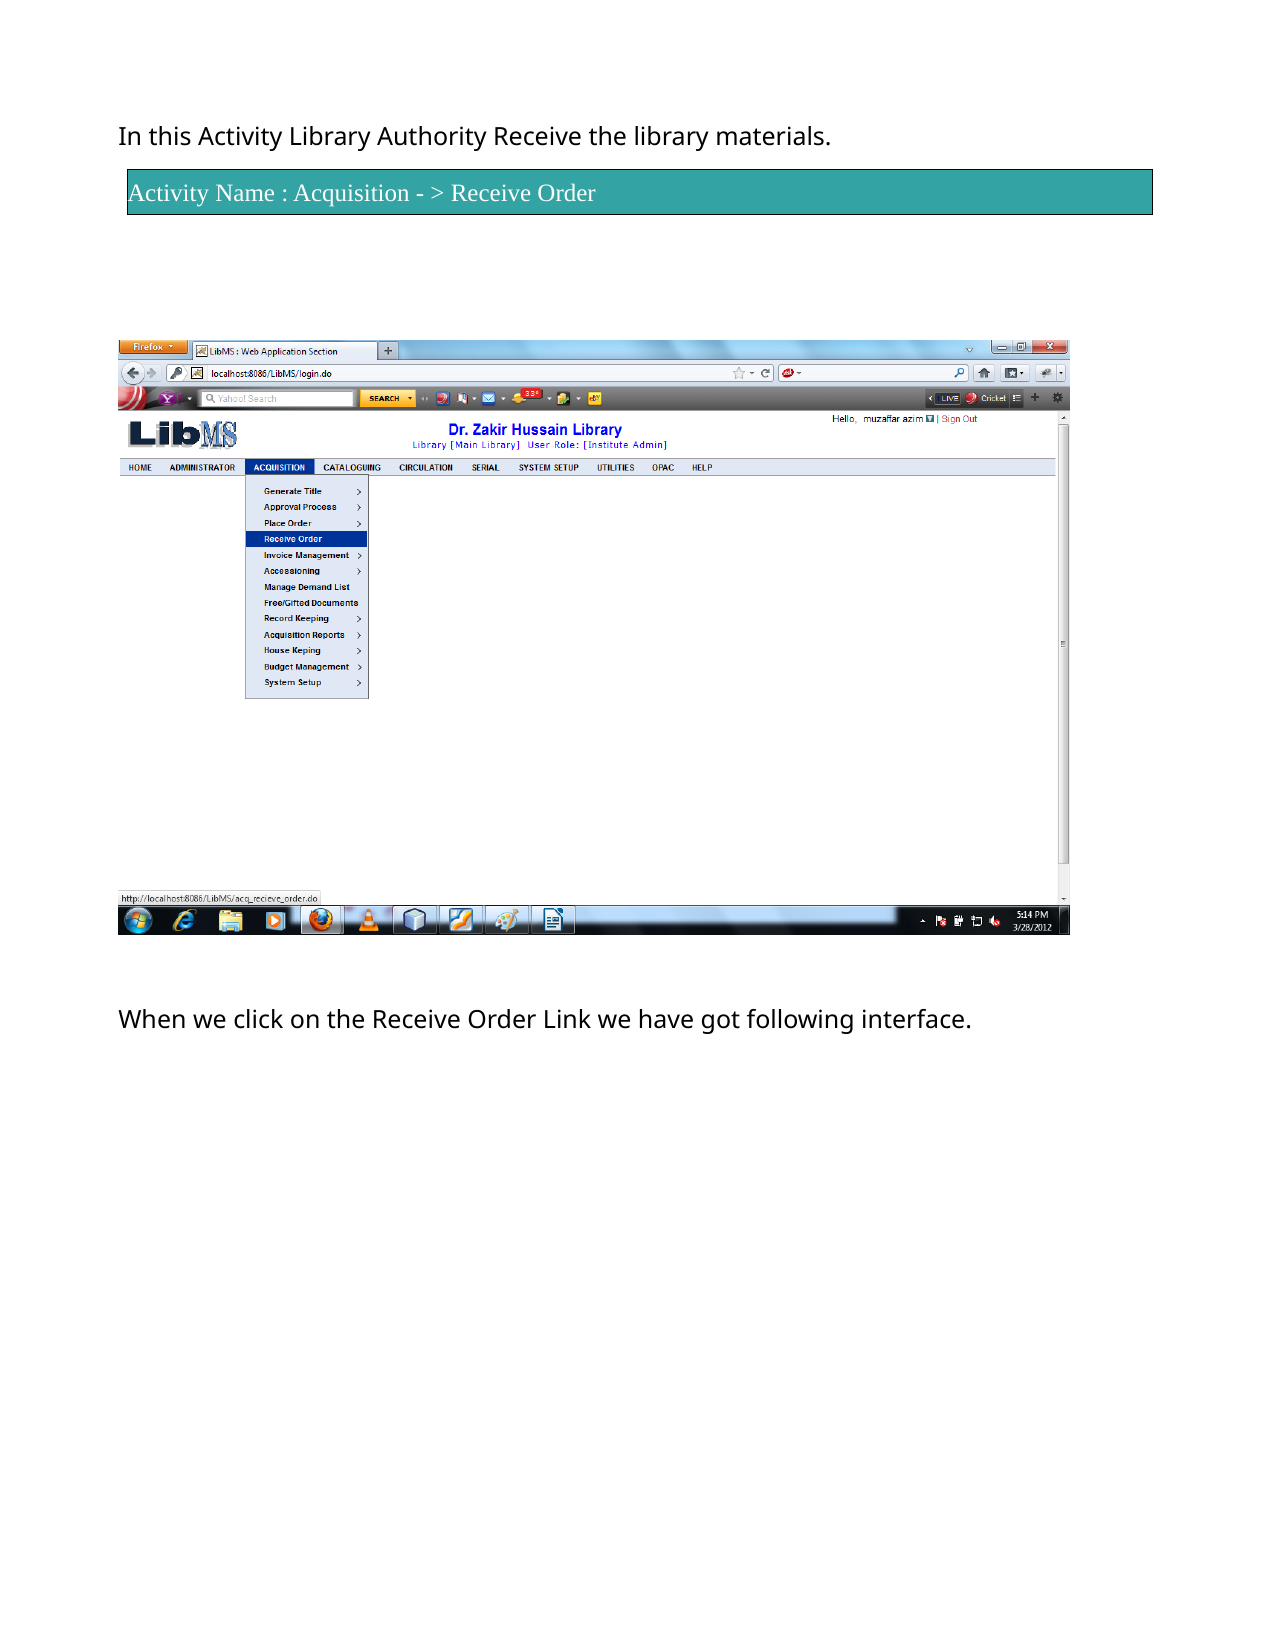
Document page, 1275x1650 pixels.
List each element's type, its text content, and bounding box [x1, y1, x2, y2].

text In this Activity Library Authority Receive the library materials. [118, 118, 1157, 152]
text When we click on the Receive Order Link we have got following interface. [118, 1002, 1157, 1036]
picture [118, 340, 1157, 991]
